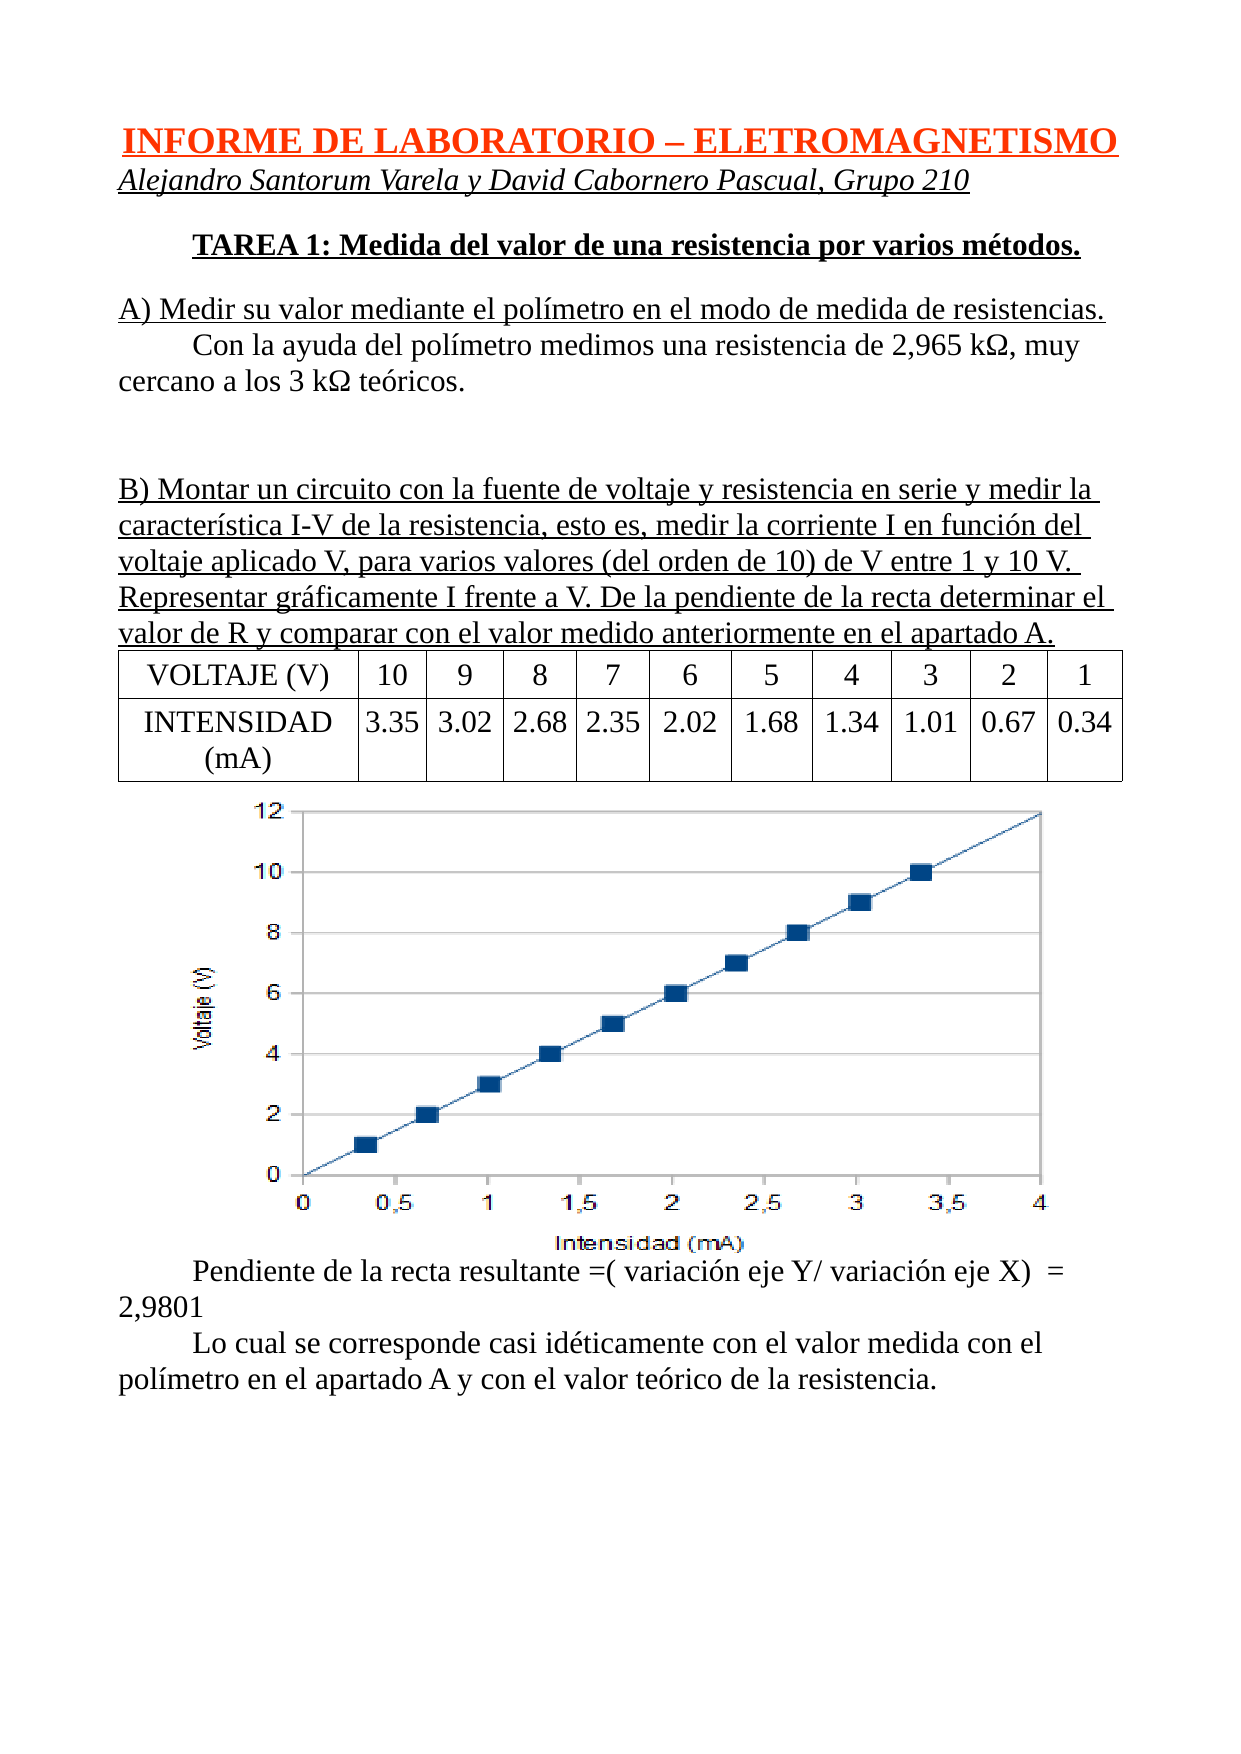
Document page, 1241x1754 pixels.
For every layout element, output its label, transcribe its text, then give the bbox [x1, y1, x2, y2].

text Con la ayuda del polímetro medimos una resistencia de 2,965 kΩ, muy cercano a los 3 kΩ teóricos. [118, 327, 1122, 398]
text Lo cual se corresponde casi idéticamente con el valor medida con el polímetro en el apartado A y con el valor teórico de la resistencia. [118, 1324, 1122, 1396]
table_cell INTENSIDAD (mA) [119, 699, 358, 781]
table_cell 1,01 [892, 699, 970, 781]
table_header 8 [504, 651, 576, 697]
table_cell 2,35 [577, 699, 649, 781]
table_header VOLTAJE (V) [119, 651, 358, 697]
text A) Medir su valor mediante el polímetro en el modo de medida de resistencias. [118, 291, 1122, 327]
text Alejandro Santorum Varela y David Cabornero Pascual, Grupo 210 [118, 161, 1122, 197]
table_cell 3,02 [427, 699, 503, 781]
table_header 5 [732, 651, 812, 697]
table_header 7 [577, 651, 649, 697]
text B) Montar un circuito con la fuente de voltaje y resistencia en serie y medir la característica I-V de la resistencia, esto es, medir la corriente I en función del voltaje aplicado V, para varios valores (del orden de 10) de V entre 1 y 10 V. Representar gráficamente I frente a V. De la pendiente de la recta determinar el valor de R y comparar con el valor medido anteriormente en el apartado A. [118, 470, 1122, 650]
text TAREA 1: Medida del valor de una resistencia por varios métodos. [118, 226, 1122, 262]
table_cell 1,68 [732, 699, 812, 781]
table_cell 1,34 [813, 699, 891, 781]
table_header 1 [1048, 651, 1122, 697]
table_header 2 [971, 651, 1047, 697]
table_header 9 [427, 651, 503, 697]
table_cell 3,35 [359, 699, 426, 781]
table_header 10 [359, 651, 426, 697]
table_cell 2,02 [650, 699, 731, 781]
table_cell 2,68 [504, 699, 576, 781]
table_header 3 [892, 651, 970, 697]
table_cell 0,67 [971, 699, 1047, 781]
text Pendiente de la recta resultante =( variación eje Y/ variación eje X) = 2,9801 [118, 782, 1122, 1324]
table_cell 0,34 [1048, 699, 1122, 781]
table_header 4 [813, 651, 891, 697]
table_header 6 [650, 651, 731, 697]
text INFORME DE LABORATORIO – ELETROMAGNETISMO [118, 118, 1122, 161]
picture [175, 795, 1065, 1253]
